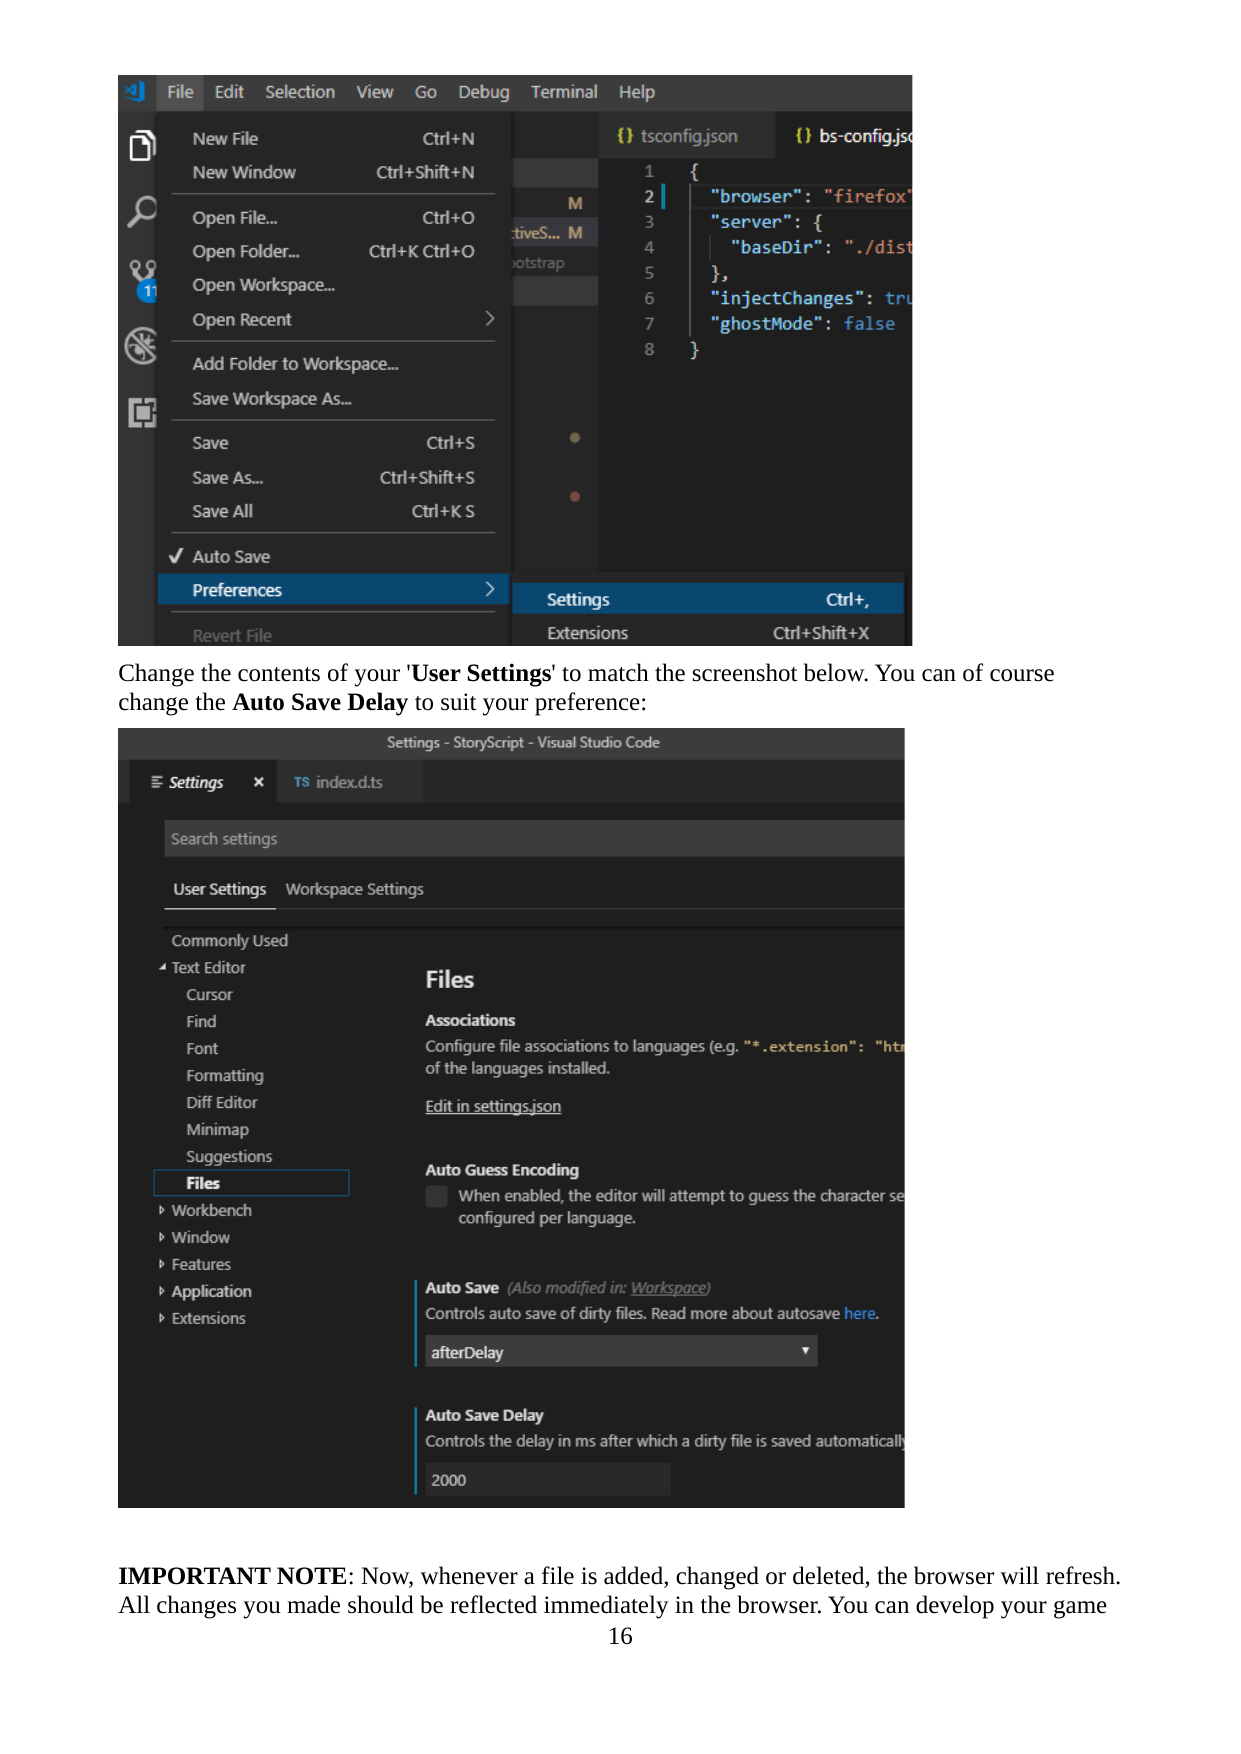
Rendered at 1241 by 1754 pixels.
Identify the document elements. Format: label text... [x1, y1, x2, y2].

text Change the contents of your 'User Settings' to match the screenshot below. You can of course change the Auto Save Delay to suit your preference: [118, 658, 1122, 716]
text IMPORTANT NOTE: Now, whenever a file is added, changed or deleted, the browser will refresh. All changes you made should be reflected immediately in the browser. You can develop your game [118, 1561, 1122, 1619]
